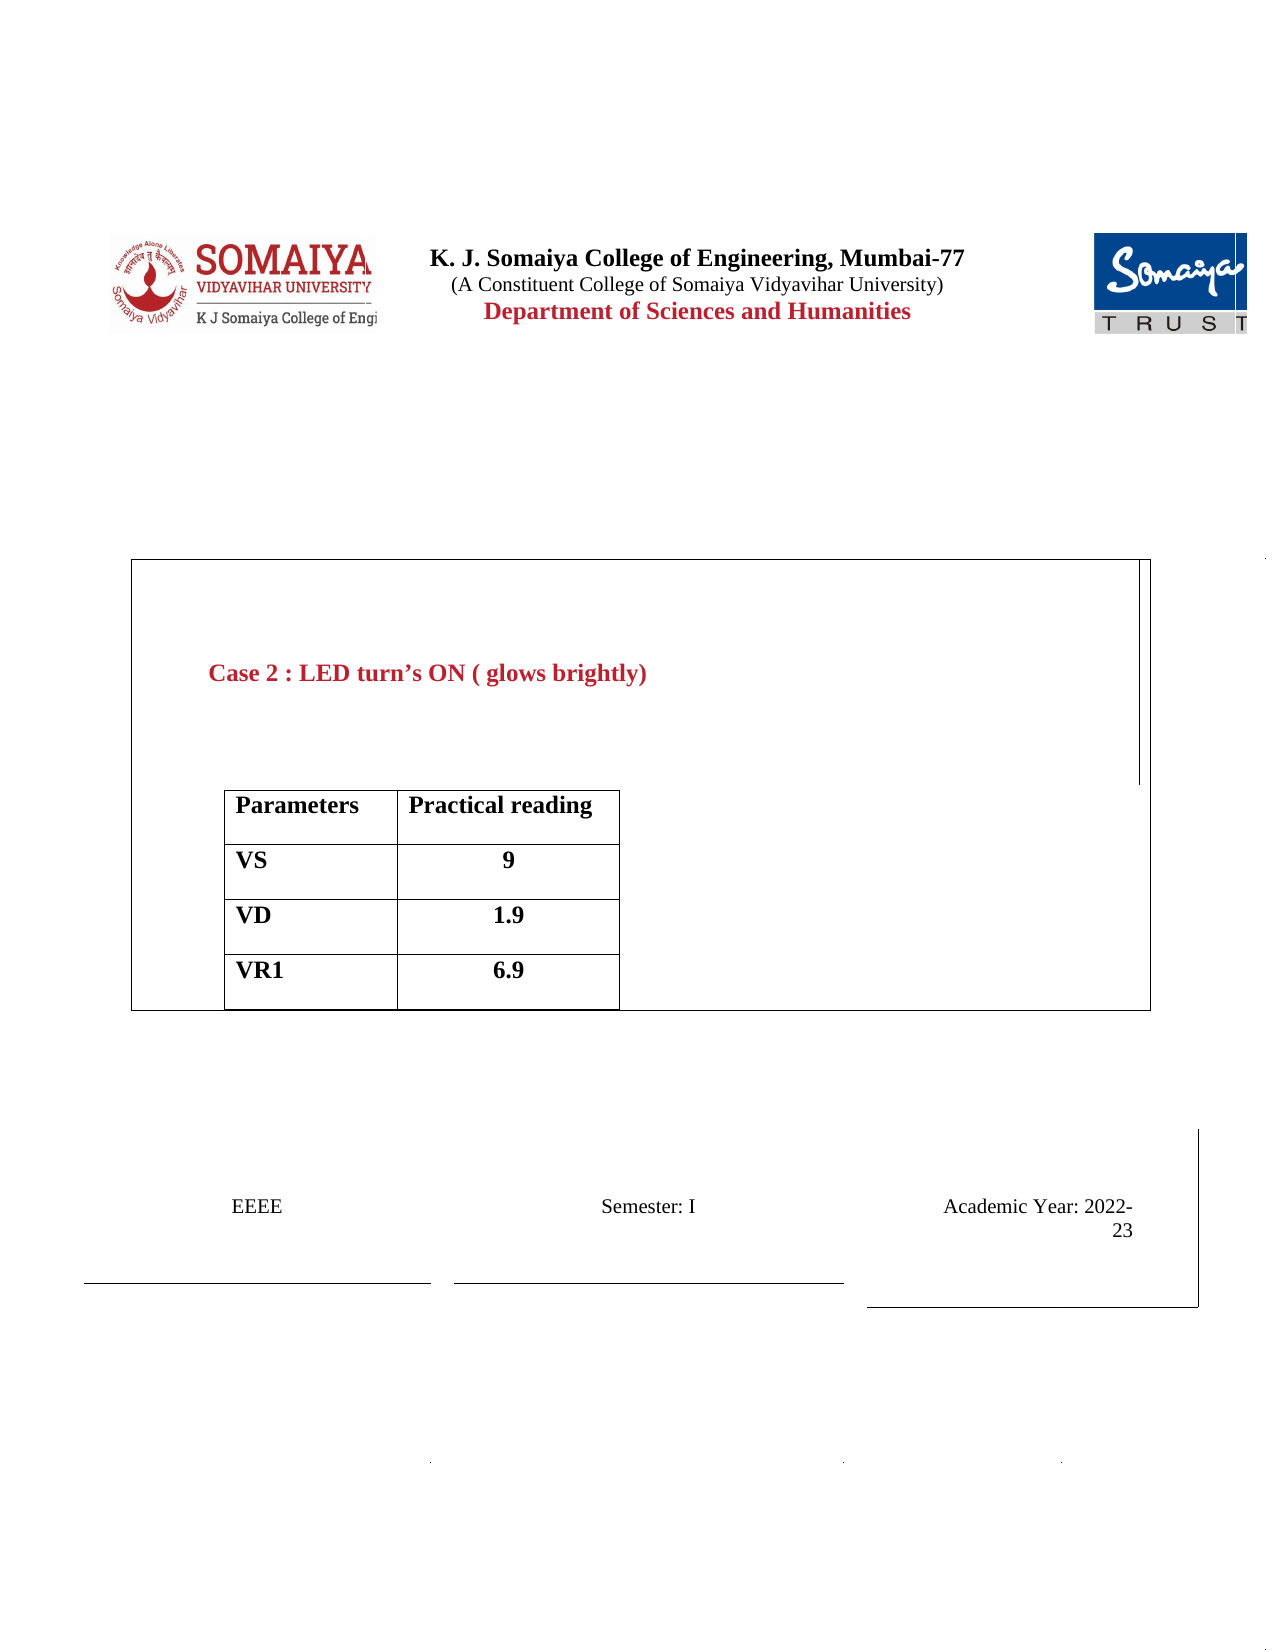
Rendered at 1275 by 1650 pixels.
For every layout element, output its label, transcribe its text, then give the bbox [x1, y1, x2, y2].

table_cell VS [225, 845, 397, 899]
table_cell Observation Table 1 ( Task 1) Calulations (Task1): Calclaute Va and Vb using the formula given below: =(5.5*9)/6.5=7.6 V =(3.3*9)/6.5=4.5 V =9/6.5=1.38 A Observation Table 2 Calculations (Task2): Calculate I1, I2, I3 and IS using the formula given below: Observation (Task 3): Case 1 : LED just turn’s ON Case 2 : LED turn’s ON ( glows brightly) Observations (Task4): Case 1 : Supply Voltage Levels recording Case Case 2: Status of voltages in the circuit Screenshot of Output: [144, 561, 1138, 784]
table_header Parameters [225, 791, 397, 844]
table_cell VR1 [225, 955, 397, 1009]
table_header Practical reading [398, 791, 619, 844]
table_cell 9 [398, 845, 619, 899]
table_cell 6.9 [398, 955, 619, 1009]
table_cell 1.9 [398, 900, 619, 954]
table_cell VD [225, 900, 397, 954]
table_cell Observation Table 1 ( Task 1) Calulations (Task1): Calclaute Va and Vb using the formula given below: =(5.5*9)/6.5=7.6 V =(3.3*9)/6.5=4.5 V =9/6.5=1.38 A Observation Table 2 Calculations (Task2): Calculate I1, I2, I3 and IS using the formula given below: Observation (Task 3): Case 1 : LED just turn’s ON Case 2 : LED turn’s ON ( glows brightly) Observations (Task4): Case 1 : Supply Voltage Levels recording Case Case 2: Status of voltages in the circuit Screenshot of Output: [132, 560, 1150, 1010]
